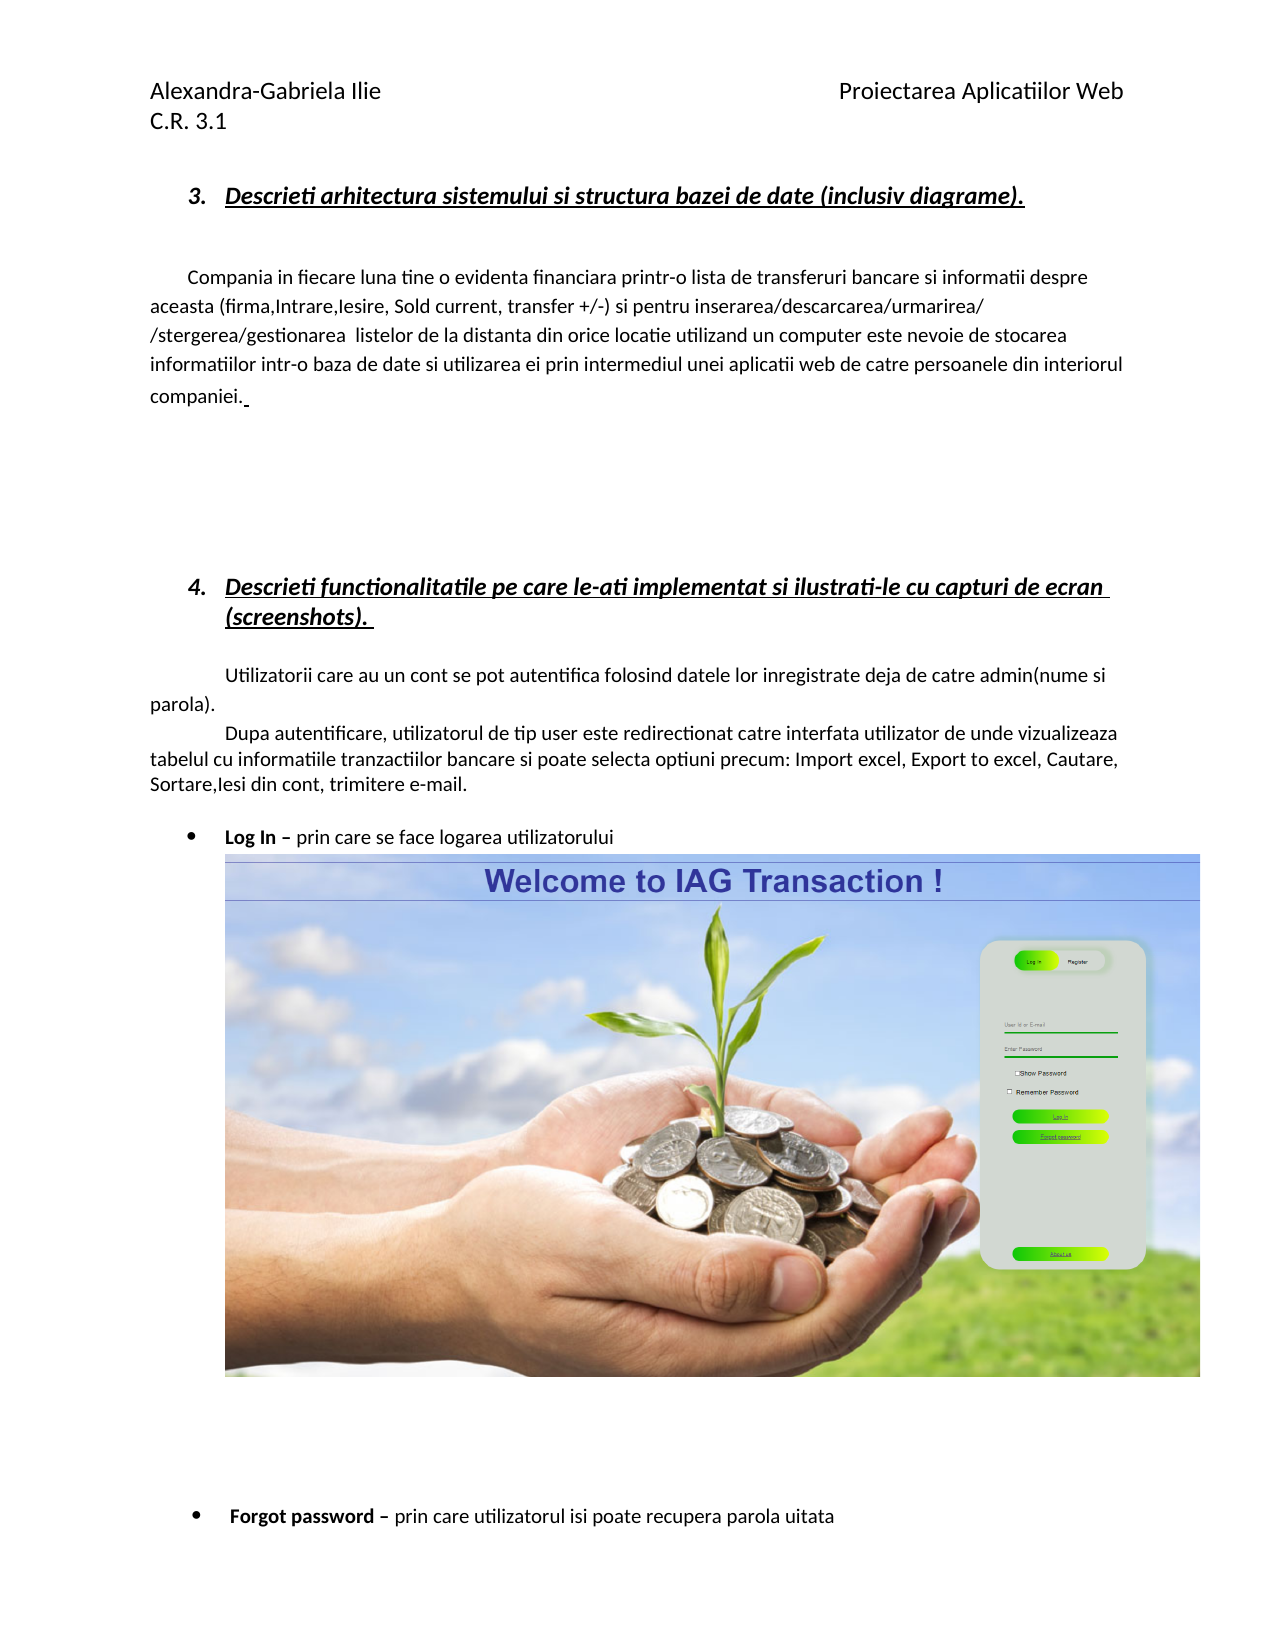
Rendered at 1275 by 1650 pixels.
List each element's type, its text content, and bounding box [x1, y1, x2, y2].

list Descrieti functionalitatile pe care le-ati implementat si ilustrati-le cu capturi de ecran (screenshots). [187, 571, 1125, 632]
text Utilizatorii care au un cont se pot autentifica folosind datele lor inregistrate deja de catre admin(nume si parola). [150, 662, 1125, 717]
list Log In – prin care se face logarea utilizatorului [187, 822, 1125, 1377]
text Compania in fiecare luna tine o evidenta financiara printr-o lista de transferuri bancare si informatii despre aceasta (firma,Intrare,Iesire, Sold current, transfer +/-) si pentru inserarea/descarcarea/urmarirea/ /stergerea/gestionarea listelor de la distanta din orice locatie utilizand un computer este nevoie de stocarea informatiilor intr-o baza de date si utilizarea ei prin intermediul unei aplicatii web de catre persoanele din interiorul companiei. [150, 264, 1125, 409]
list Descrieti arhitectura sistemului si structura bazei de date (inclusiv diagrame). [187, 181, 1125, 211]
list Forgot password – prin care utilizatorul isi poate recupera parola uitata [192, 1503, 1125, 1529]
text Dupa autentificare, utilizatorul de tip user este redirectionat catre interfata utilizator de unde vizualizeaza tabelul cu informatiile tranzactiilor bancare si poate selecta optiuni precum: Import excel, Export to excel, Cautare, Sortare,Iesi din cont, trimitere e-mail. [150, 721, 1125, 797]
